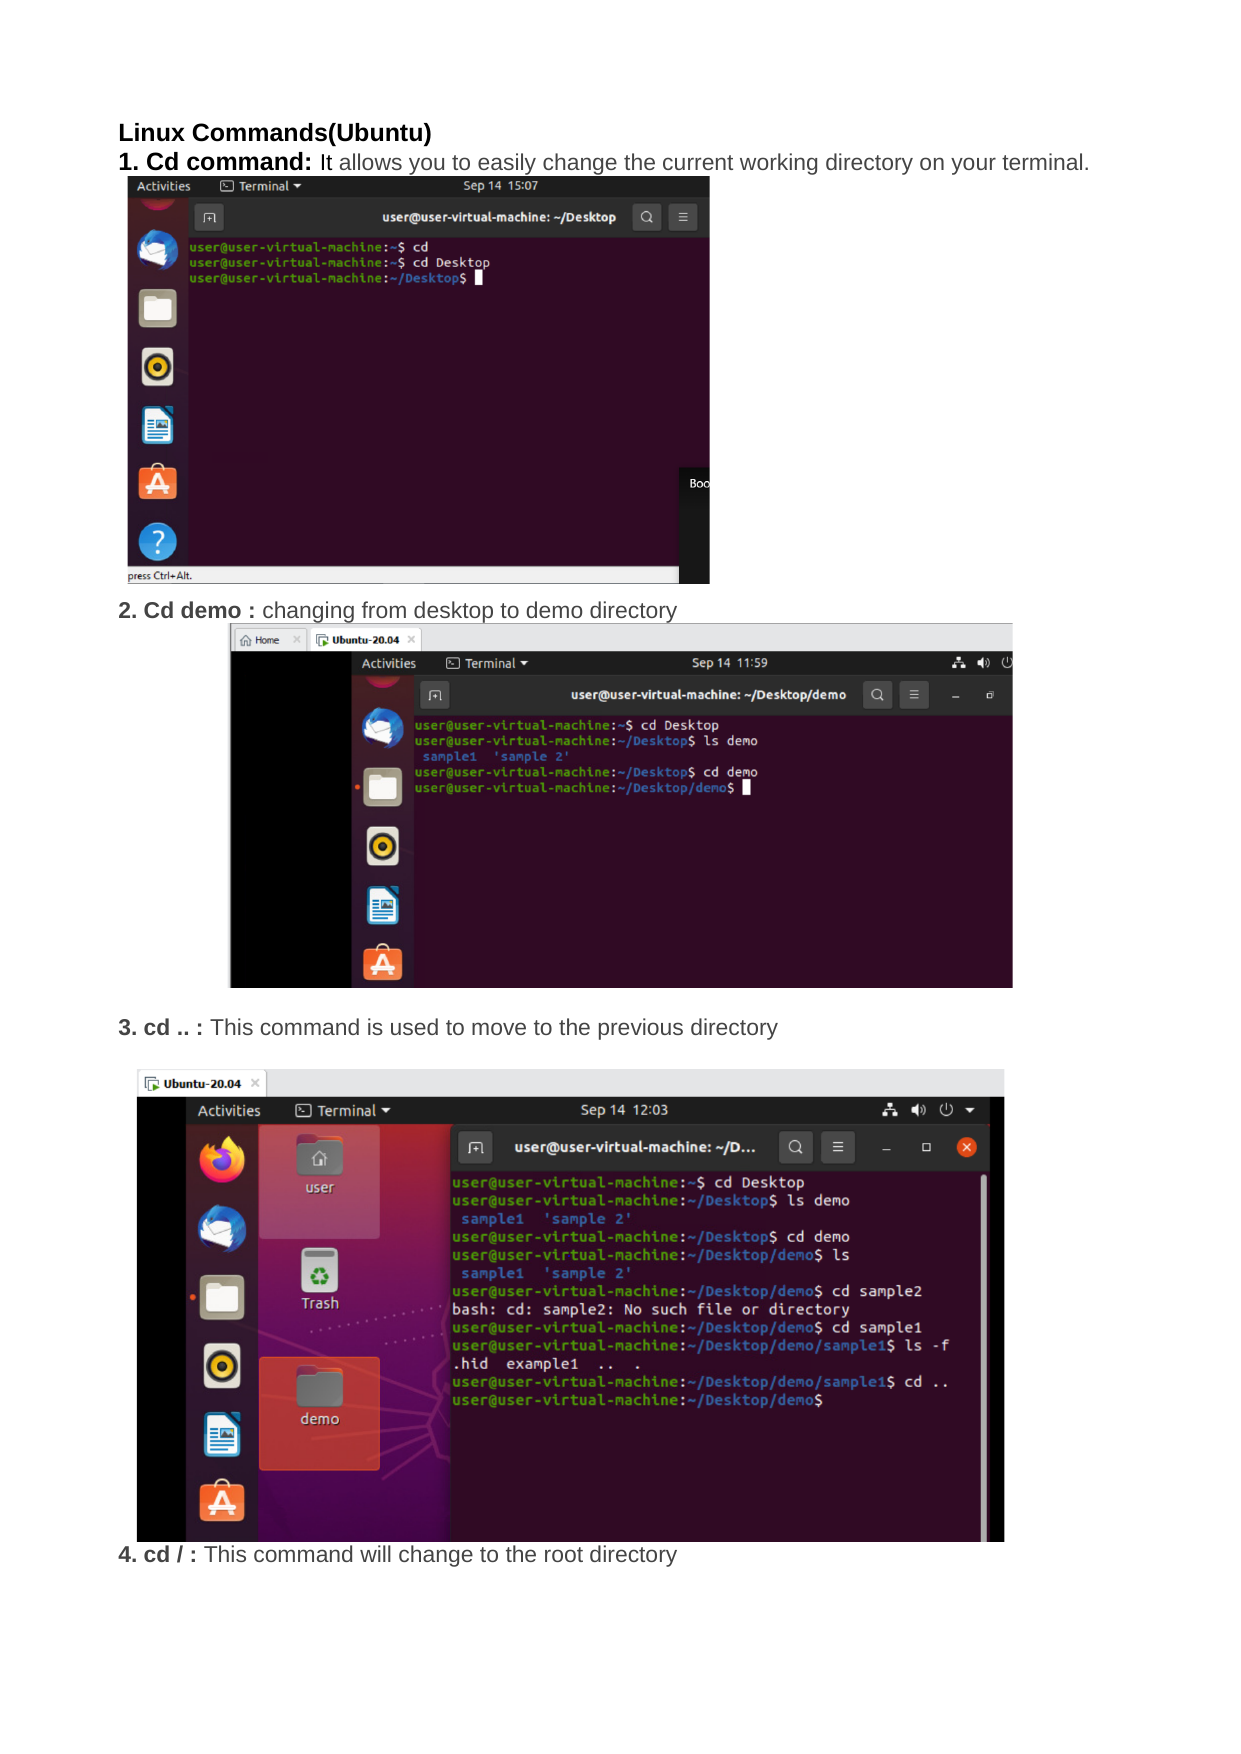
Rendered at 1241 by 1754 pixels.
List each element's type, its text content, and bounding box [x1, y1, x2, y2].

text Linux Commands(Ubuntu) [118, 118, 1122, 147]
picture [136, 1069, 1005, 1542]
text 4. cd / : This command will change to the root directory [118, 1066, 1122, 1568]
text 2. Cd demo : changing from desktop to demo directory [118, 597, 1122, 624]
text 1. Cd command: It allows you to easily change the current working directory on your terminal. [118, 147, 1122, 176]
picture [227, 623, 1013, 988]
text 3. cd .. : This command is used to move to the previous directory [118, 1013, 1122, 1040]
picture [127, 176, 710, 584]
